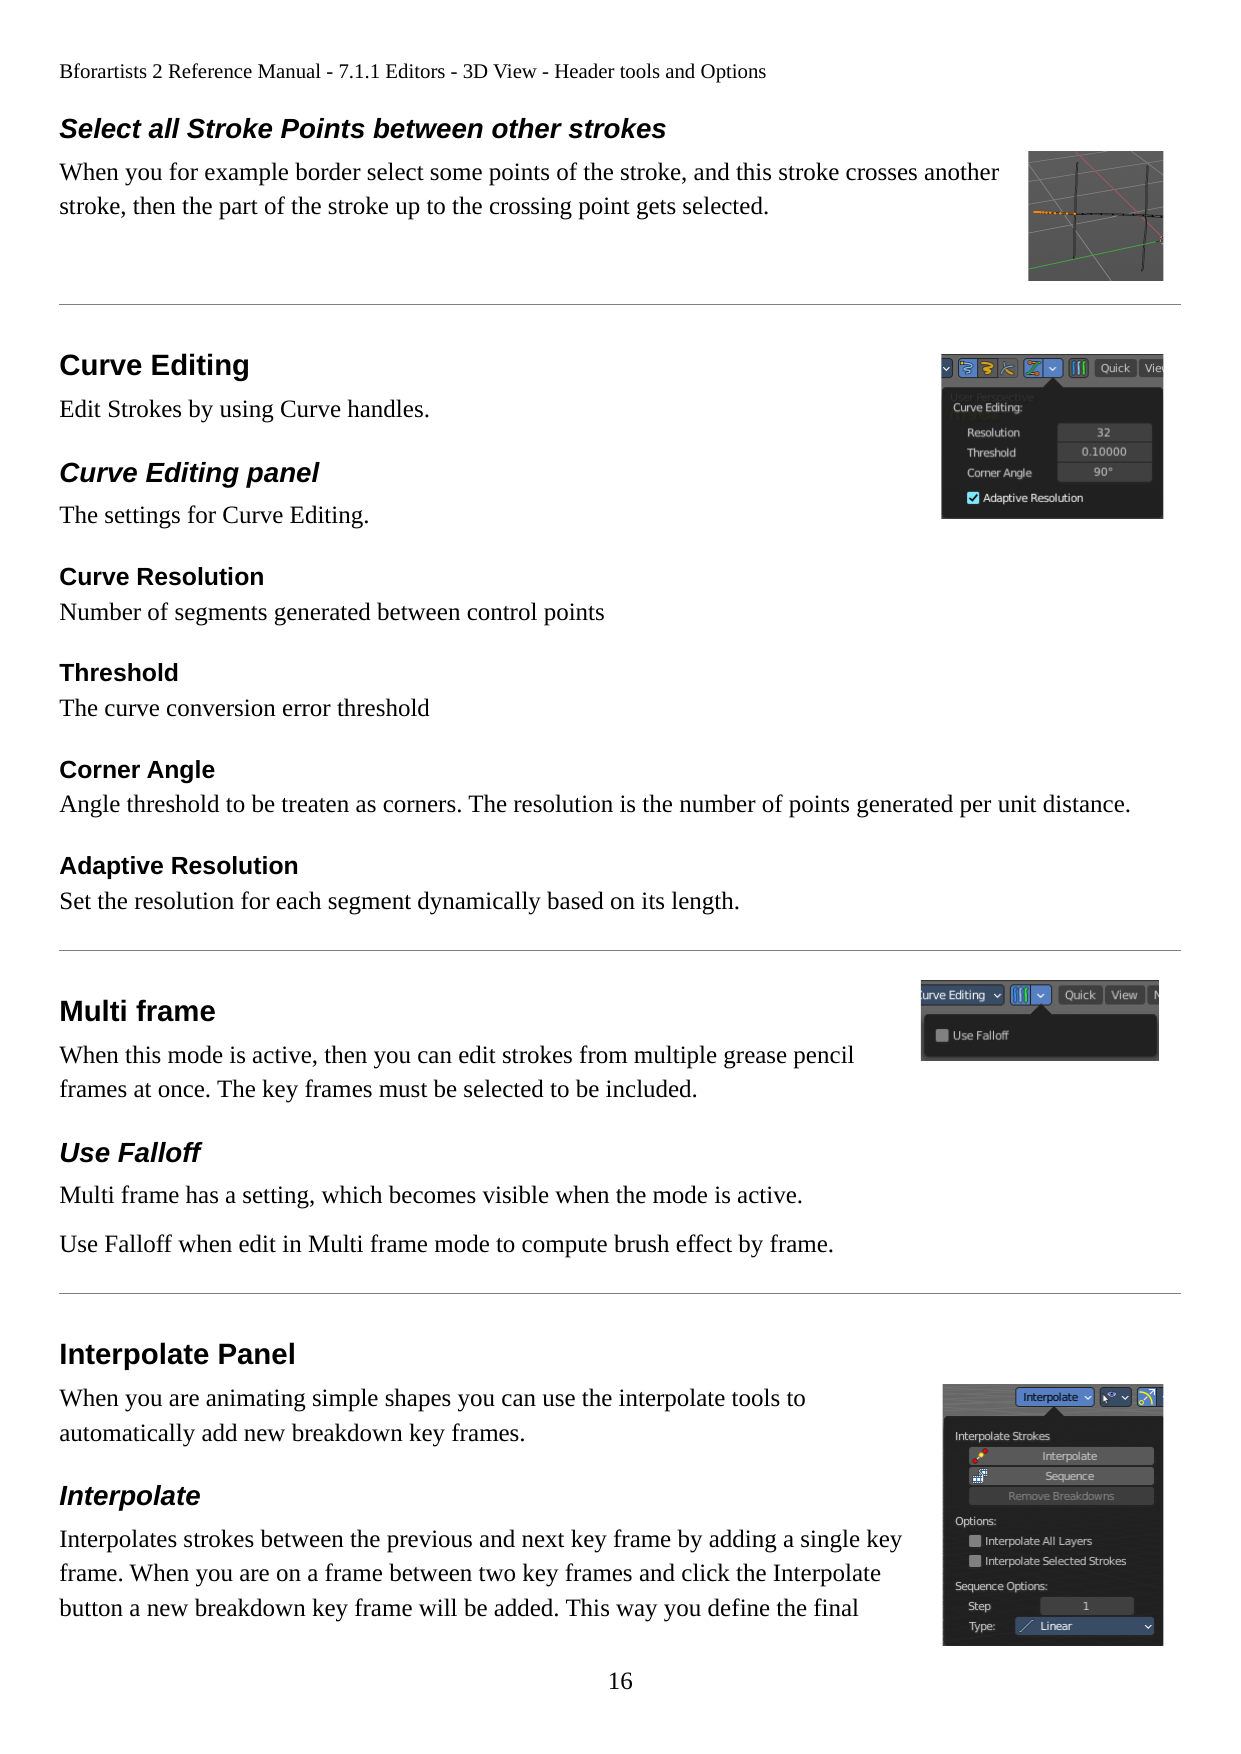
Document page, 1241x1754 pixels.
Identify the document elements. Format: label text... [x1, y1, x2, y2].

subtitle Corner Angle [59, 755, 1181, 783]
text Number of segments generated between control points [59, 597, 1181, 626]
text When you for example border select some points of the stroke, and this stroke crosses another stroke, then the part of the stroke up to the crossing point gets selected. [59, 157, 1028, 220]
subtitle Adaptive Resolution [59, 851, 1181, 880]
subtitle Interpolate [59, 1479, 942, 1511]
subtitle Multi frame [59, 994, 920, 1027]
picture [941, 354, 1164, 519]
picture [920, 980, 1159, 1061]
subtitle Curve Resolution [59, 562, 1181, 591]
subtitle Use Falloff [59, 1136, 1181, 1168]
text Use Falloff when edit in Multi frame mode to compute brush effect by frame. [59, 1229, 1181, 1258]
text The curve conversion error threshold [59, 693, 1181, 722]
text Angle threshold to be treaten as corners. The resolution is the number of points generated per unit distance. [59, 789, 1181, 818]
subtitle [1164, 1479, 1181, 1511]
subtitle Select all Stroke Points between other strokes [59, 113, 1181, 144]
picture [1028, 151, 1164, 281]
text Multi frame has a setting, which becomes visible when the mode is active. [59, 1180, 1181, 1209]
subtitle [1159, 994, 1181, 1027]
subtitle Curve Editing [59, 348, 1181, 382]
text When you are animating simple shapes you can use the interpolate tools to automatically add new breakdown key frames. [59, 1383, 1181, 1447]
subtitle Interpolate Panel [59, 1337, 1181, 1371]
text Edit Strokes by using Curve handles. [59, 394, 941, 423]
subtitle [1164, 456, 1181, 488]
text Set the resolution for each segment dynamically based on its length. [59, 886, 1181, 915]
text When this mode is active, then you can edit strokes from multiple grease pencil frames at once. The key frames must be selected to be included. [59, 1040, 1181, 1103]
text Interpolates strokes between the previous and next key frame by adding a single key frame. When you are on a frame between two key frames and click the Interpolate button a new breakdown key frame will be added. This way you define the final [59, 1524, 942, 1622]
picture [942, 1384, 1164, 1646]
text The settings for Curve Editing. [59, 501, 1181, 529]
subtitle Curve Editing panel [59, 456, 941, 488]
subtitle Threshold [59, 658, 1181, 687]
